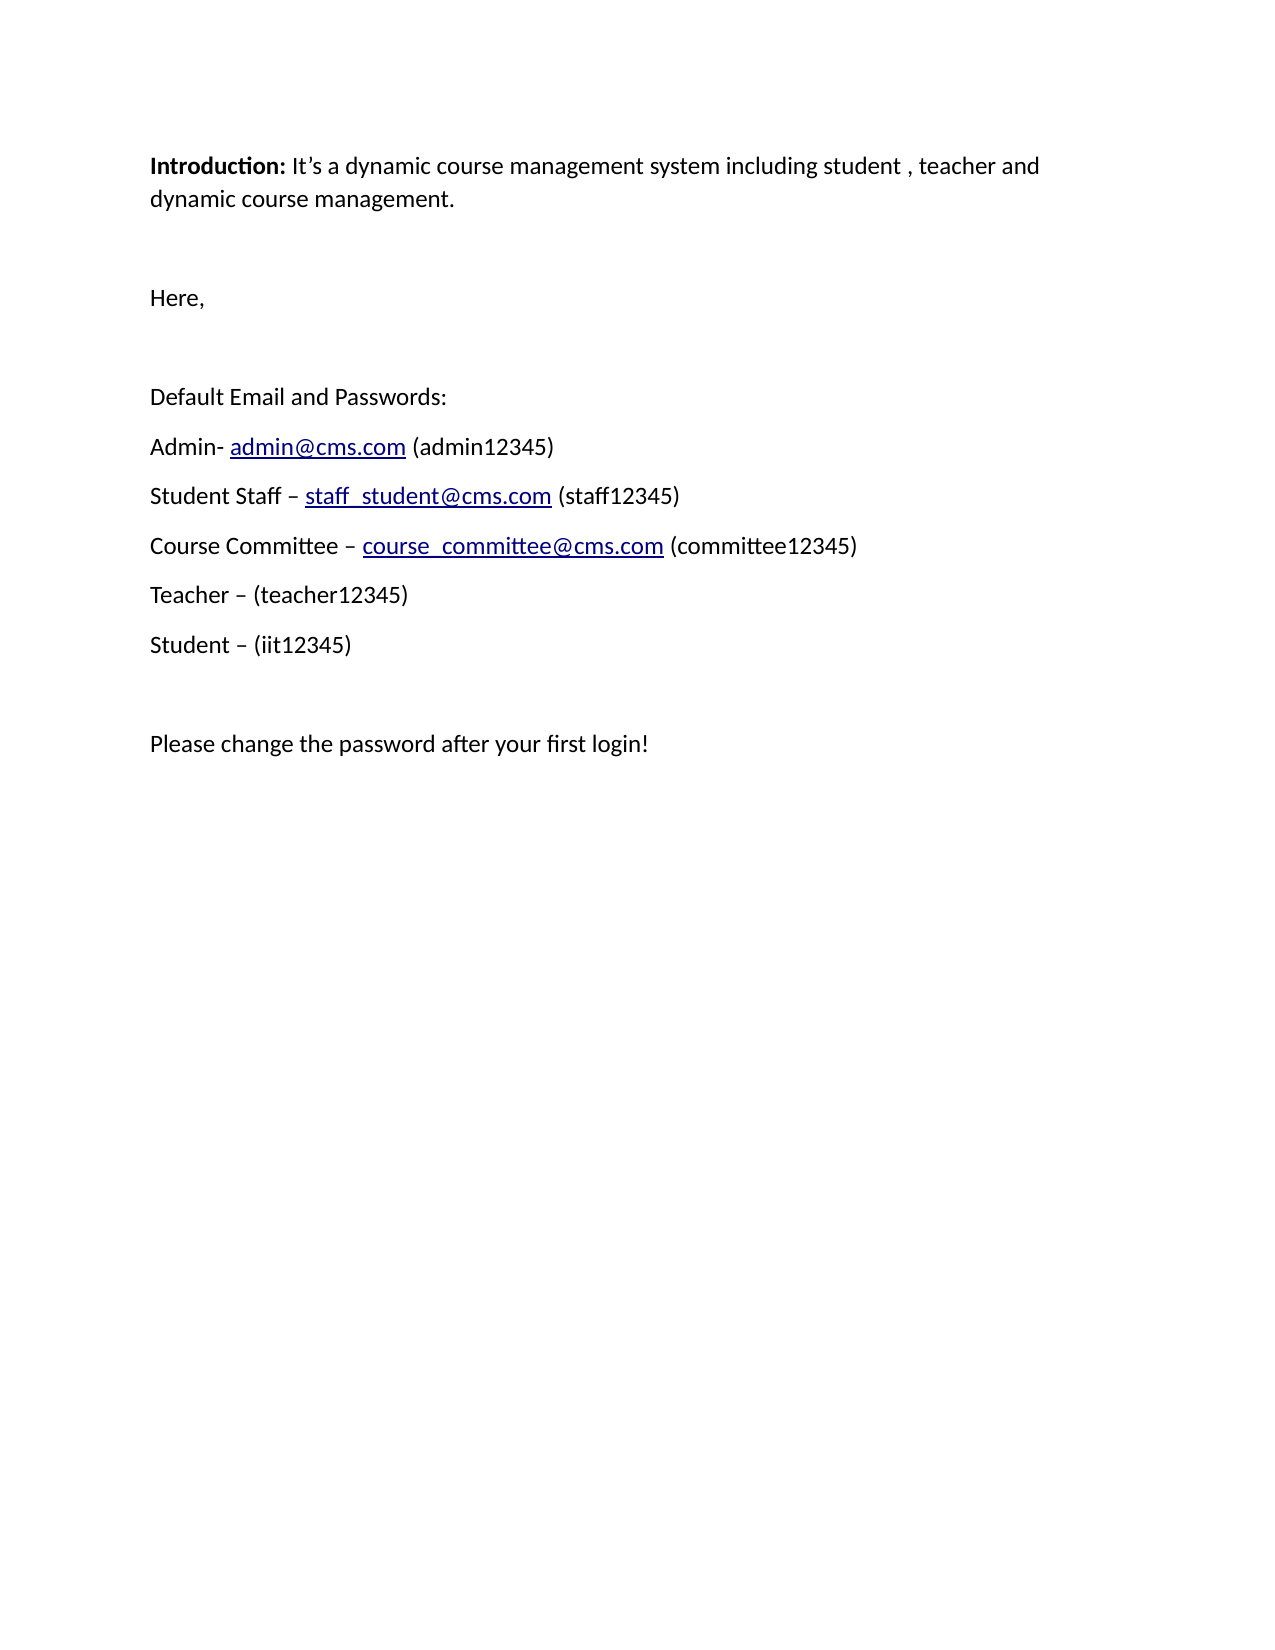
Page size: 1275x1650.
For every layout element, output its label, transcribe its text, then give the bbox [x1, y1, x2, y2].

text Please change the password after your first login! [150, 728, 1125, 759]
text Admin- admin@cms.com (admin12345) [150, 431, 1125, 461]
text Here, [150, 282, 1125, 313]
text Student Staff – staff_student@cms.com (staff12345) [150, 480, 1125, 511]
text Course Committee – course_committee@cms.com (committee12345) [150, 530, 1125, 561]
text Teacher – (teacher12345) [150, 579, 1125, 610]
text Introduction: It’s a dynamic course management system including student , teacher and dynamic course management. [150, 150, 1125, 213]
text Student – (iit12345) [150, 629, 1125, 660]
text Default Email and Passwords: [150, 381, 1125, 412]
